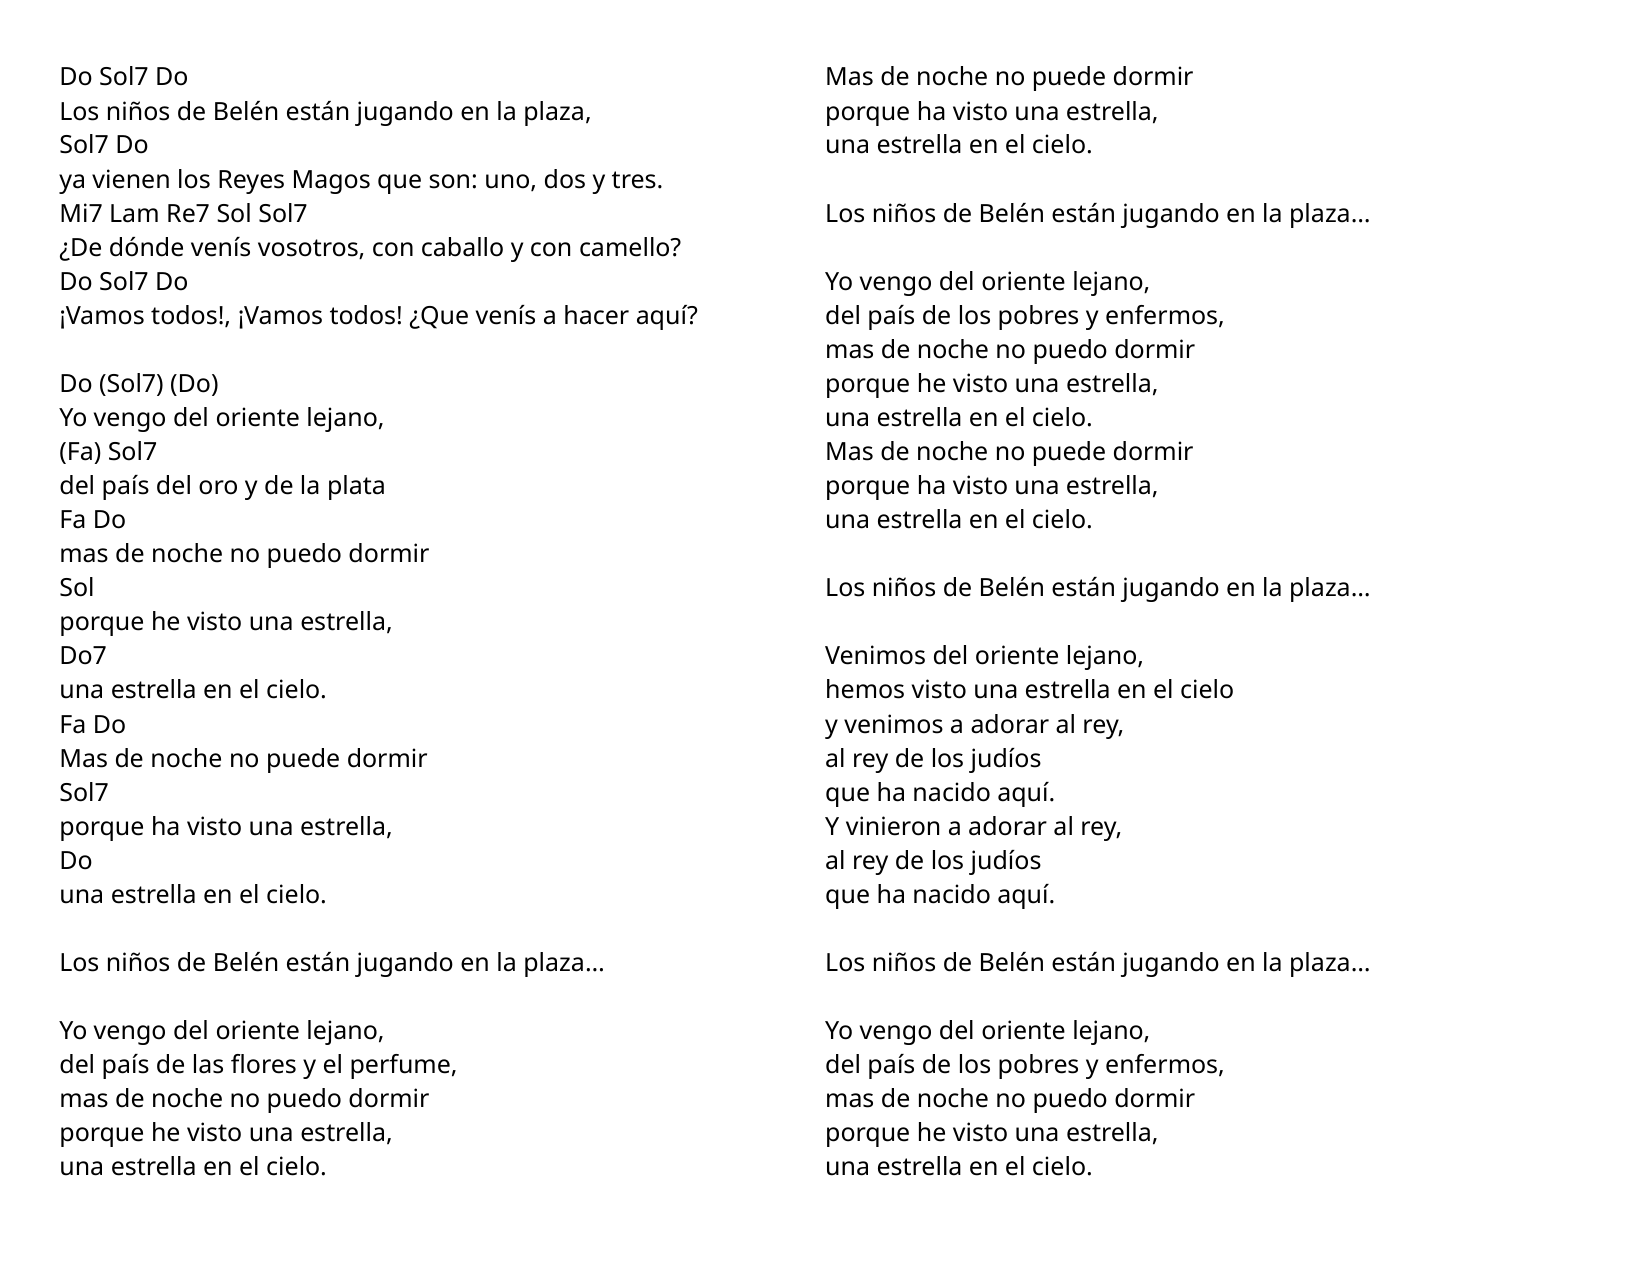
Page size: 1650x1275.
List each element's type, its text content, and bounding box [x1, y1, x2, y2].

text y venimos a adorar al rey, [825, 706, 1591, 740]
text que ha nacido aquí. [825, 877, 1591, 911]
text Sol7 [59, 774, 825, 808]
text Mas de noche no puede dormir [825, 59, 1591, 93]
text porque ha visto una estrella, [59, 808, 825, 842]
text que ha nacido aquí. [825, 774, 1591, 808]
text del país de los pobres y enfermos, [825, 297, 1591, 332]
text Los niños de Belén están jugando en la plaza, [59, 93, 825, 127]
text porque he visto una estrella, [59, 604, 825, 638]
text al rey de los judíos [825, 842, 1591, 877]
text una estrella en el cielo. [825, 400, 1591, 434]
text Yo vengo del oriente lejano, [825, 263, 1591, 297]
text (Fa) Sol7 [59, 434, 825, 468]
text porque he visto una estrella, [825, 1115, 1591, 1149]
text Mi7 Lam Re7 Sol Sol7 [59, 195, 825, 229]
text Do Sol7 Do [59, 263, 825, 297]
text Los niños de Belén están jugando en la plaza… [825, 570, 1591, 604]
text del país de los pobres y enfermos, [825, 1047, 1591, 1081]
text una estrella en el cielo. [825, 1149, 1591, 1183]
text Yo vengo del oriente lejano, [59, 400, 825, 434]
text Yo vengo del oriente lejano, [825, 1013, 1591, 1047]
text porque he visto una estrella, [825, 366, 1591, 400]
text Sol7 Do [59, 127, 825, 161]
text Sol [59, 570, 825, 604]
text mas de noche no puedo dormir [59, 536, 825, 570]
text Fa Do [59, 502, 825, 536]
text una estrella en el cielo. [59, 877, 825, 911]
text mas de noche no puedo dormir [825, 332, 1591, 366]
text porque ha visto una estrella, [825, 93, 1591, 127]
text una estrella en el cielo. [59, 1149, 825, 1183]
text hemos visto una estrella en el cielo [825, 672, 1591, 706]
text Do (Sol7) (Do) [59, 366, 825, 400]
text mas de noche no puedo dormir [59, 1081, 825, 1115]
text porque ha visto una estrella, [825, 468, 1591, 502]
text ¿De dónde venís vosotros, con caballo y con camello? [59, 229, 825, 263]
text Mas de noche no puede dormir [825, 434, 1591, 468]
text Y vinieron a adorar al rey, [825, 808, 1591, 842]
text Fa Do [59, 706, 825, 740]
text Yo vengo del oriente lejano, [59, 1013, 825, 1047]
text mas de noche no puedo dormir [825, 1081, 1591, 1115]
text Los niños de Belén están jugando en la plaza… [825, 195, 1591, 229]
text Los niños de Belén están jugando en la plaza… [825, 945, 1591, 979]
text una estrella en el cielo. [825, 502, 1591, 536]
text porque he visto una estrella, [59, 1115, 825, 1149]
text Venimos del oriente lejano, [825, 638, 1591, 672]
text al rey de los judíos [825, 740, 1591, 774]
text ya vienen los Reyes Magos que son: uno, dos y tres. [59, 161, 825, 195]
text Los niños de Belén están jugando en la plaza… [59, 945, 825, 979]
text Mas de noche no puede dormir [59, 740, 825, 774]
text del país de las flores y el perfume, [59, 1047, 825, 1081]
text Do Sol7 Do [59, 59, 825, 93]
text del país del oro y de la plata [59, 468, 825, 502]
text Do7 [59, 638, 825, 672]
text ¡Vamos todos!, ¡Vamos todos! ¿Que venís a hacer aquí? [59, 297, 825, 332]
text Do [59, 842, 825, 877]
text una estrella en el cielo. [59, 672, 825, 706]
text una estrella en el cielo. [825, 127, 1591, 161]
